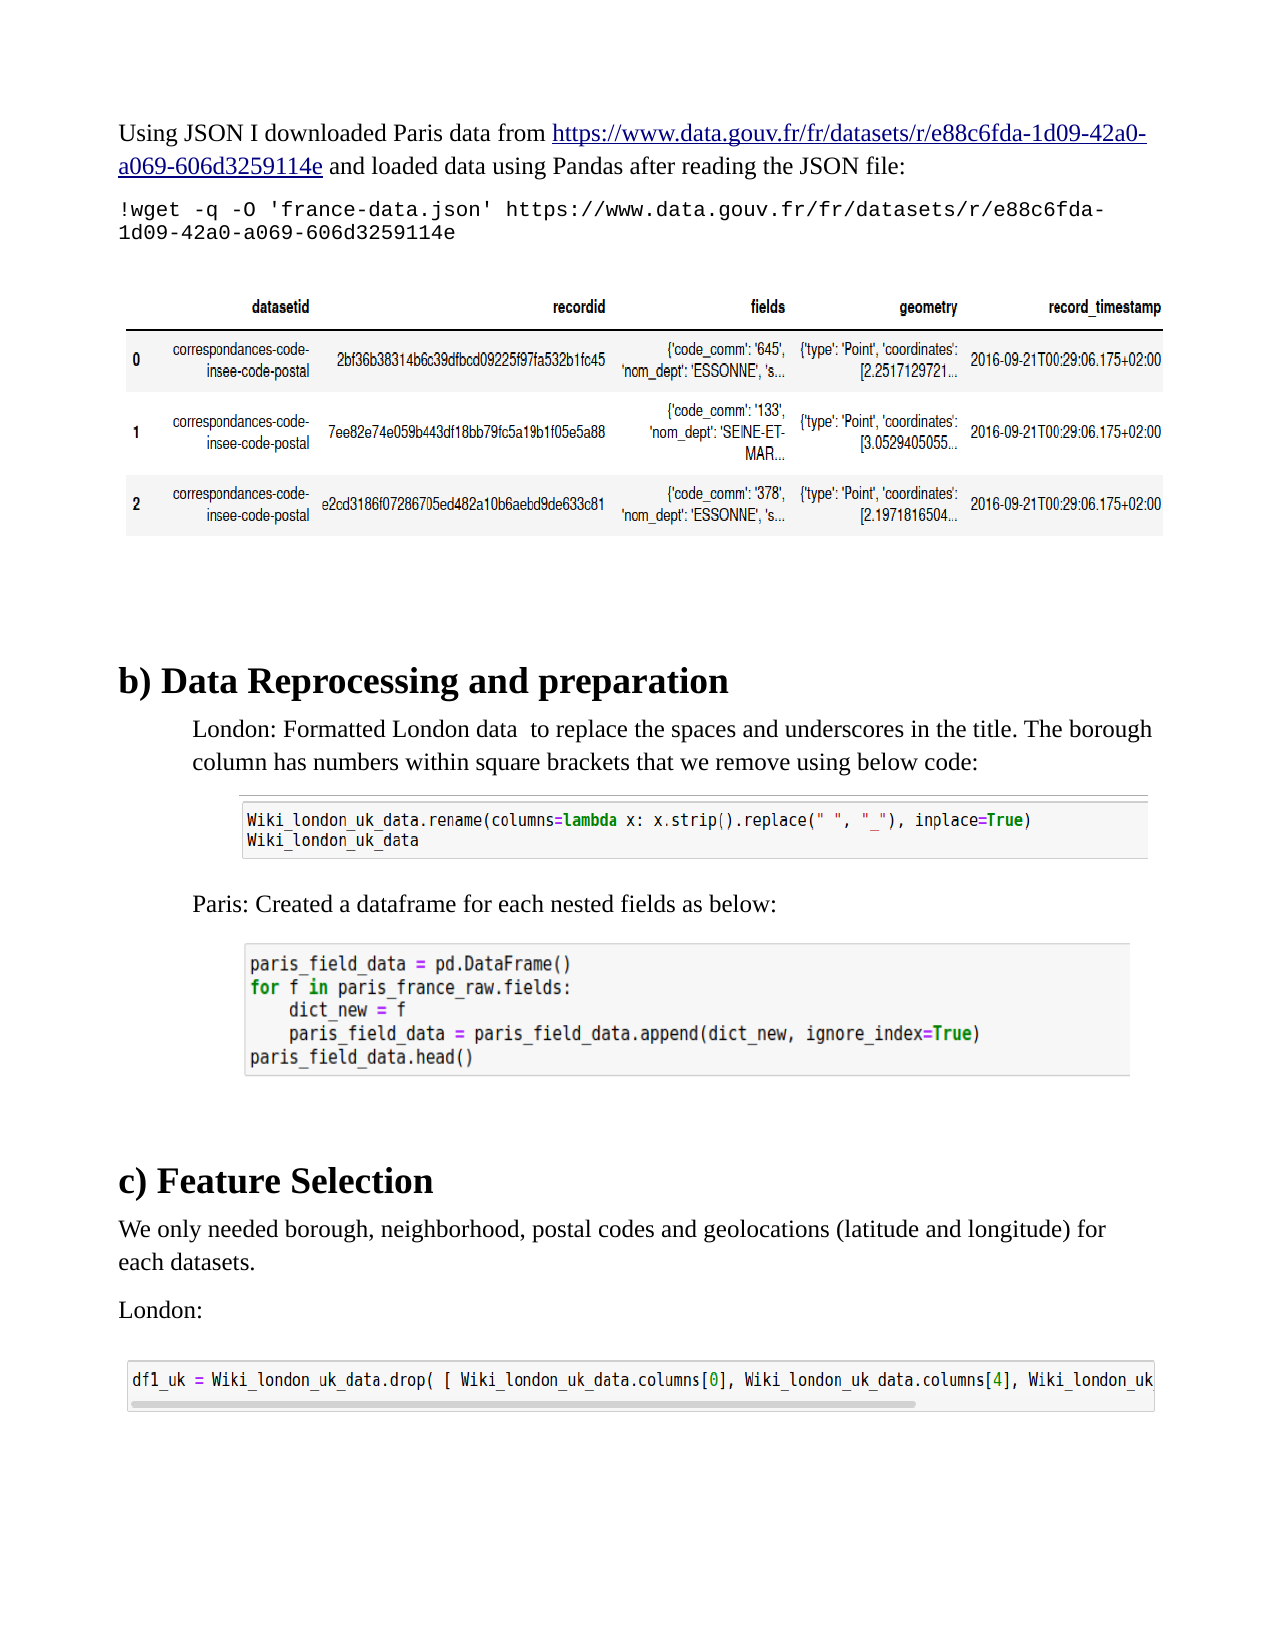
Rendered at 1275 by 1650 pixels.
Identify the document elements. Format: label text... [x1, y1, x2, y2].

subtitle b) Data Reprocessing and preparation [118, 658, 1157, 701]
text London: Formatted London data to replace the spaces and underscores in the title. The borough column has numbers within square brackets that we remove using below code: [118, 714, 1157, 776]
picture [237, 937, 1130, 1085]
text Using JSON I downloaded Paris data from https://www.data.gouv.fr/fr/datasets/r/e88c6fda-1d09-42a0-a069-606d3259114e and loaded data using Pandas after reading the JSON file: [118, 118, 1157, 180]
text !wget -q -O 'france-data.json' https://www.data.gouv.fr/fr/datasets/r/e88c6fda-1d09-42a0-a069-606d3259114e [118, 199, 1157, 246]
text We only needed borough, neighborhood, postal codes and geolocations (latitude and longitude) for each datasets. [118, 1214, 1157, 1276]
picture [112, 293, 1163, 538]
picture [118, 1342, 1157, 1414]
text Paris: Created a dataframe for each nested fields as below: [118, 889, 1157, 918]
subtitle c) Feature Selection [118, 1158, 1157, 1202]
picture [239, 794, 1148, 865]
text London: [118, 1295, 1157, 1323]
